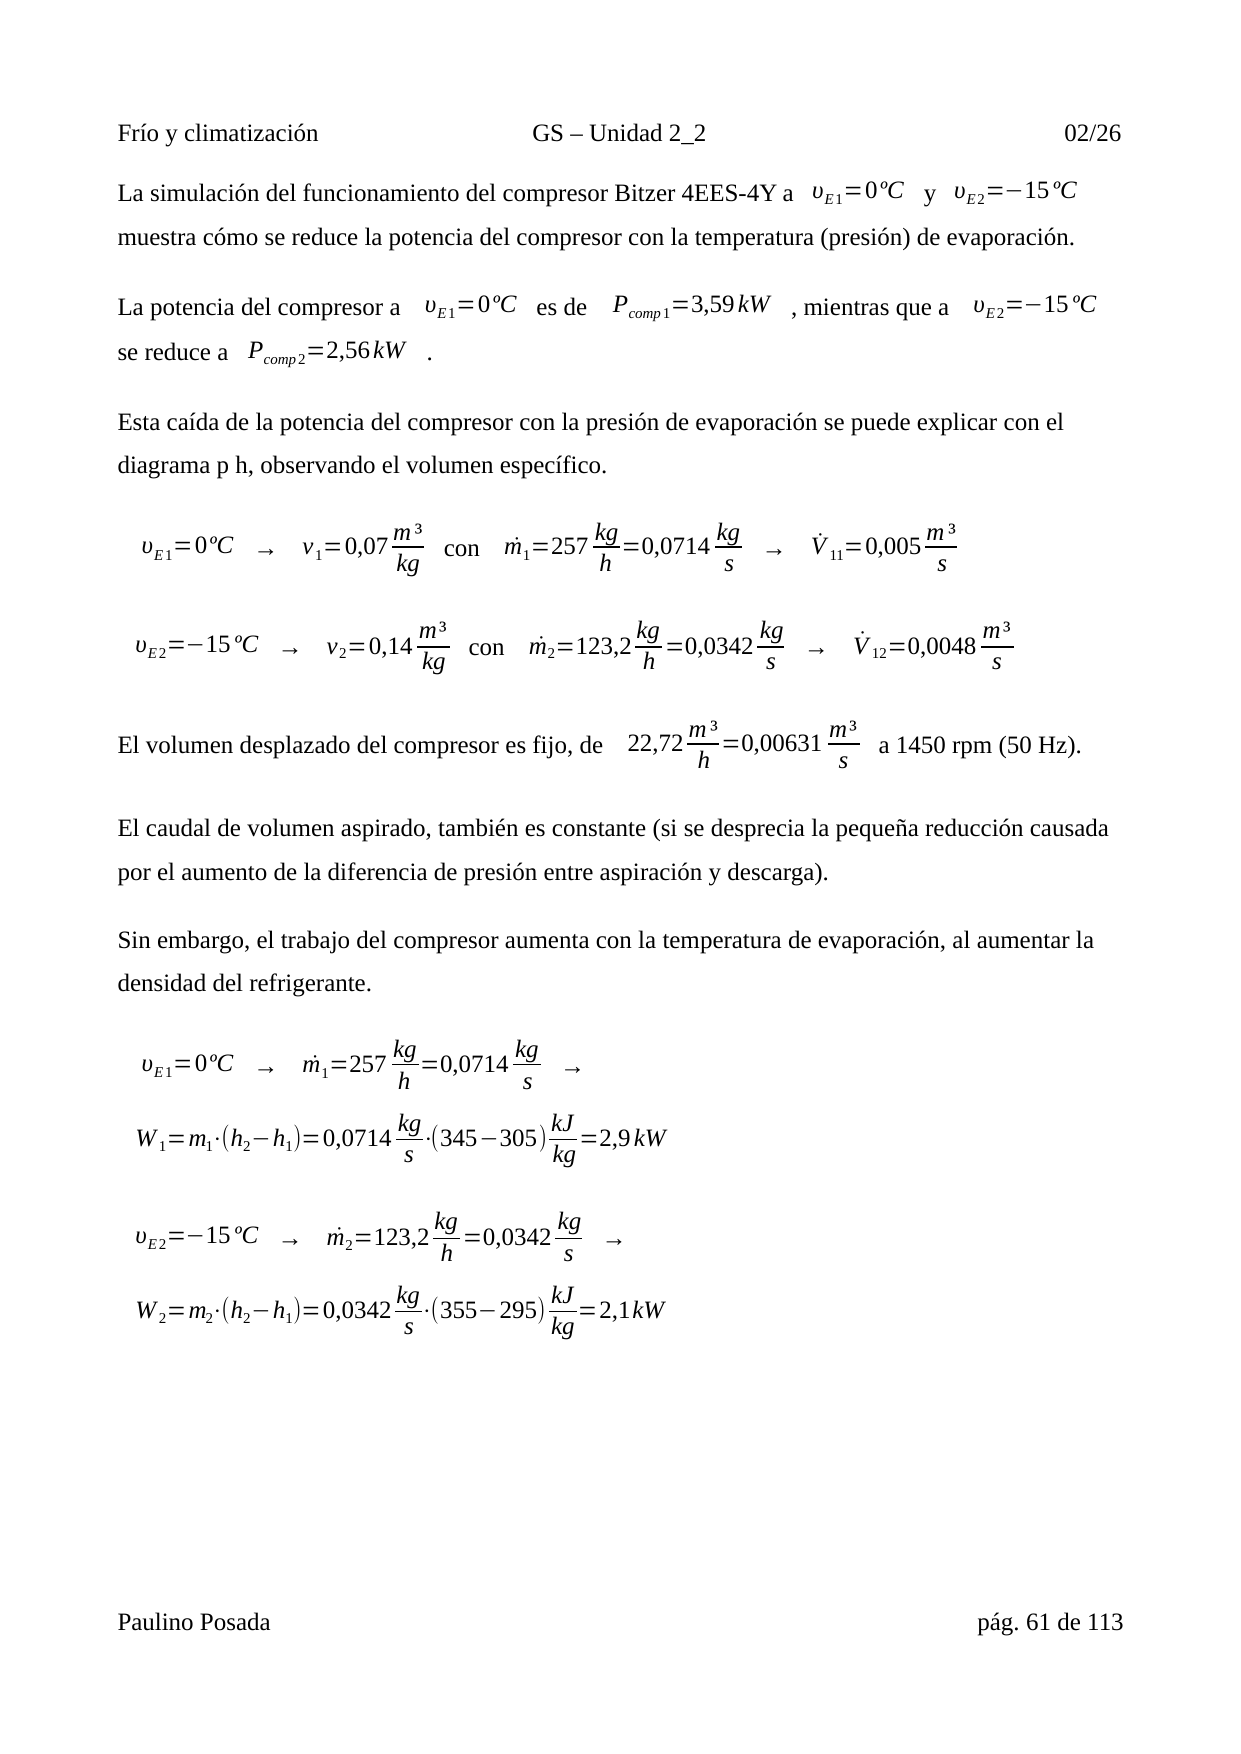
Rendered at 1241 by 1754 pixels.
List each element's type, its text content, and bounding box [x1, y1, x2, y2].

text Sin embargo, el trabajo del compresor aumenta con la temperatura de evaporación, al aumentar la densidad del refrigerante. [117, 925, 1123, 997]
text → con → [117, 617, 1123, 676]
text El caudal de volumen aspirado, también es constante (si se desprecia la pequeña reducción causada por el aumento de la diferencia de presión entre aspiración y descarga). [117, 813, 1123, 885]
text → → [117, 1036, 1123, 1168]
text La potencia del compresor a es de , mientras que a se reduce a. [117, 290, 1123, 368]
text → con → [117, 518, 1123, 577]
text → → [117, 1208, 1123, 1341]
text Esta caída de la potencia del compresor con la presión de evaporación se puede explicar con el diagrama p h, observando el volumen específico. [117, 407, 1123, 479]
text La simulación del funcionamiento del compresor Bitzer 4EES-4Y aymuestra cómo se reduce la potencia del compresor con la temperatura (presión) de evaporación. [117, 176, 1123, 251]
text El volumen desplazado del compresor es fijo, de a 1450 rpm (50 Hz). [117, 715, 1123, 774]
